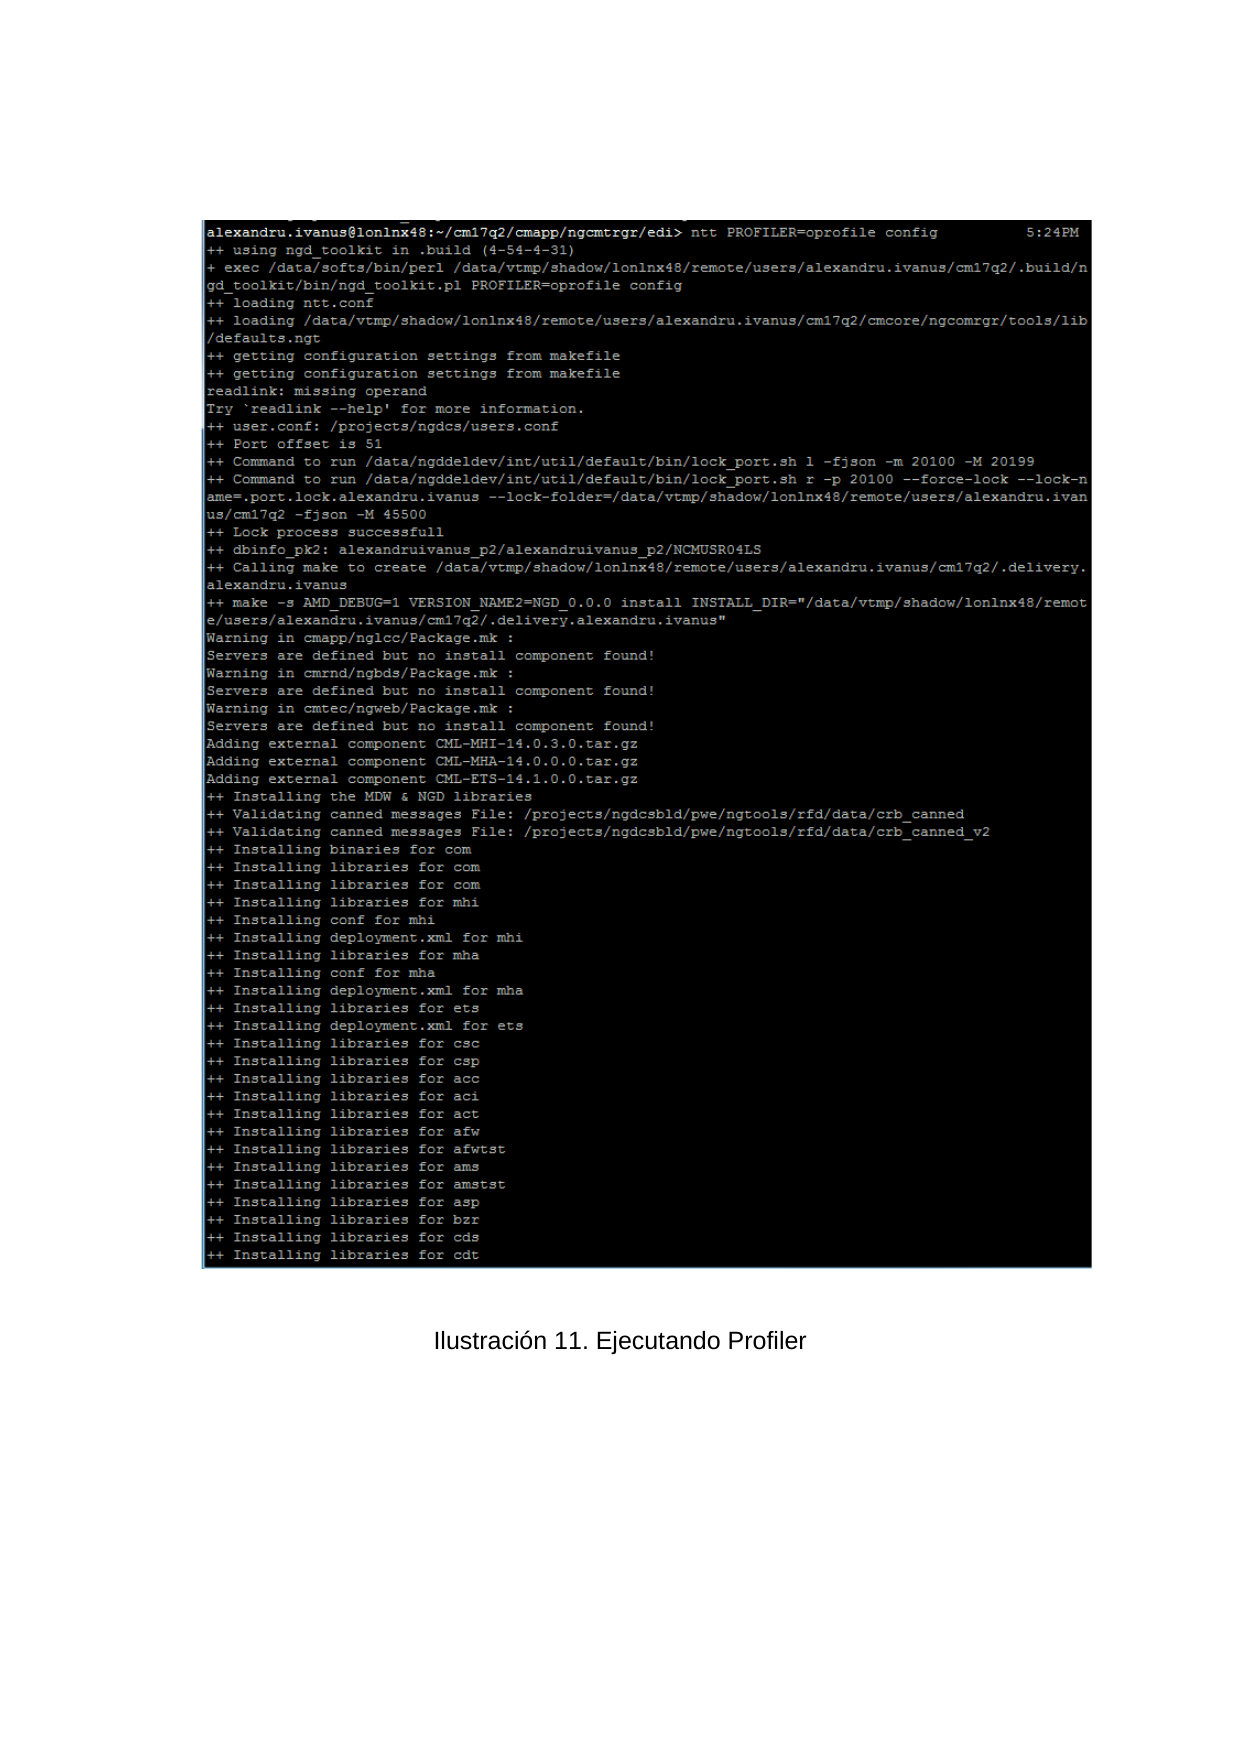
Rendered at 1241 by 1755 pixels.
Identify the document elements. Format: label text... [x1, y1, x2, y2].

picture [201, 220, 1092, 1269]
text Ilustración 11. Ejecutando Profiler [175, 1326, 1065, 1355]
